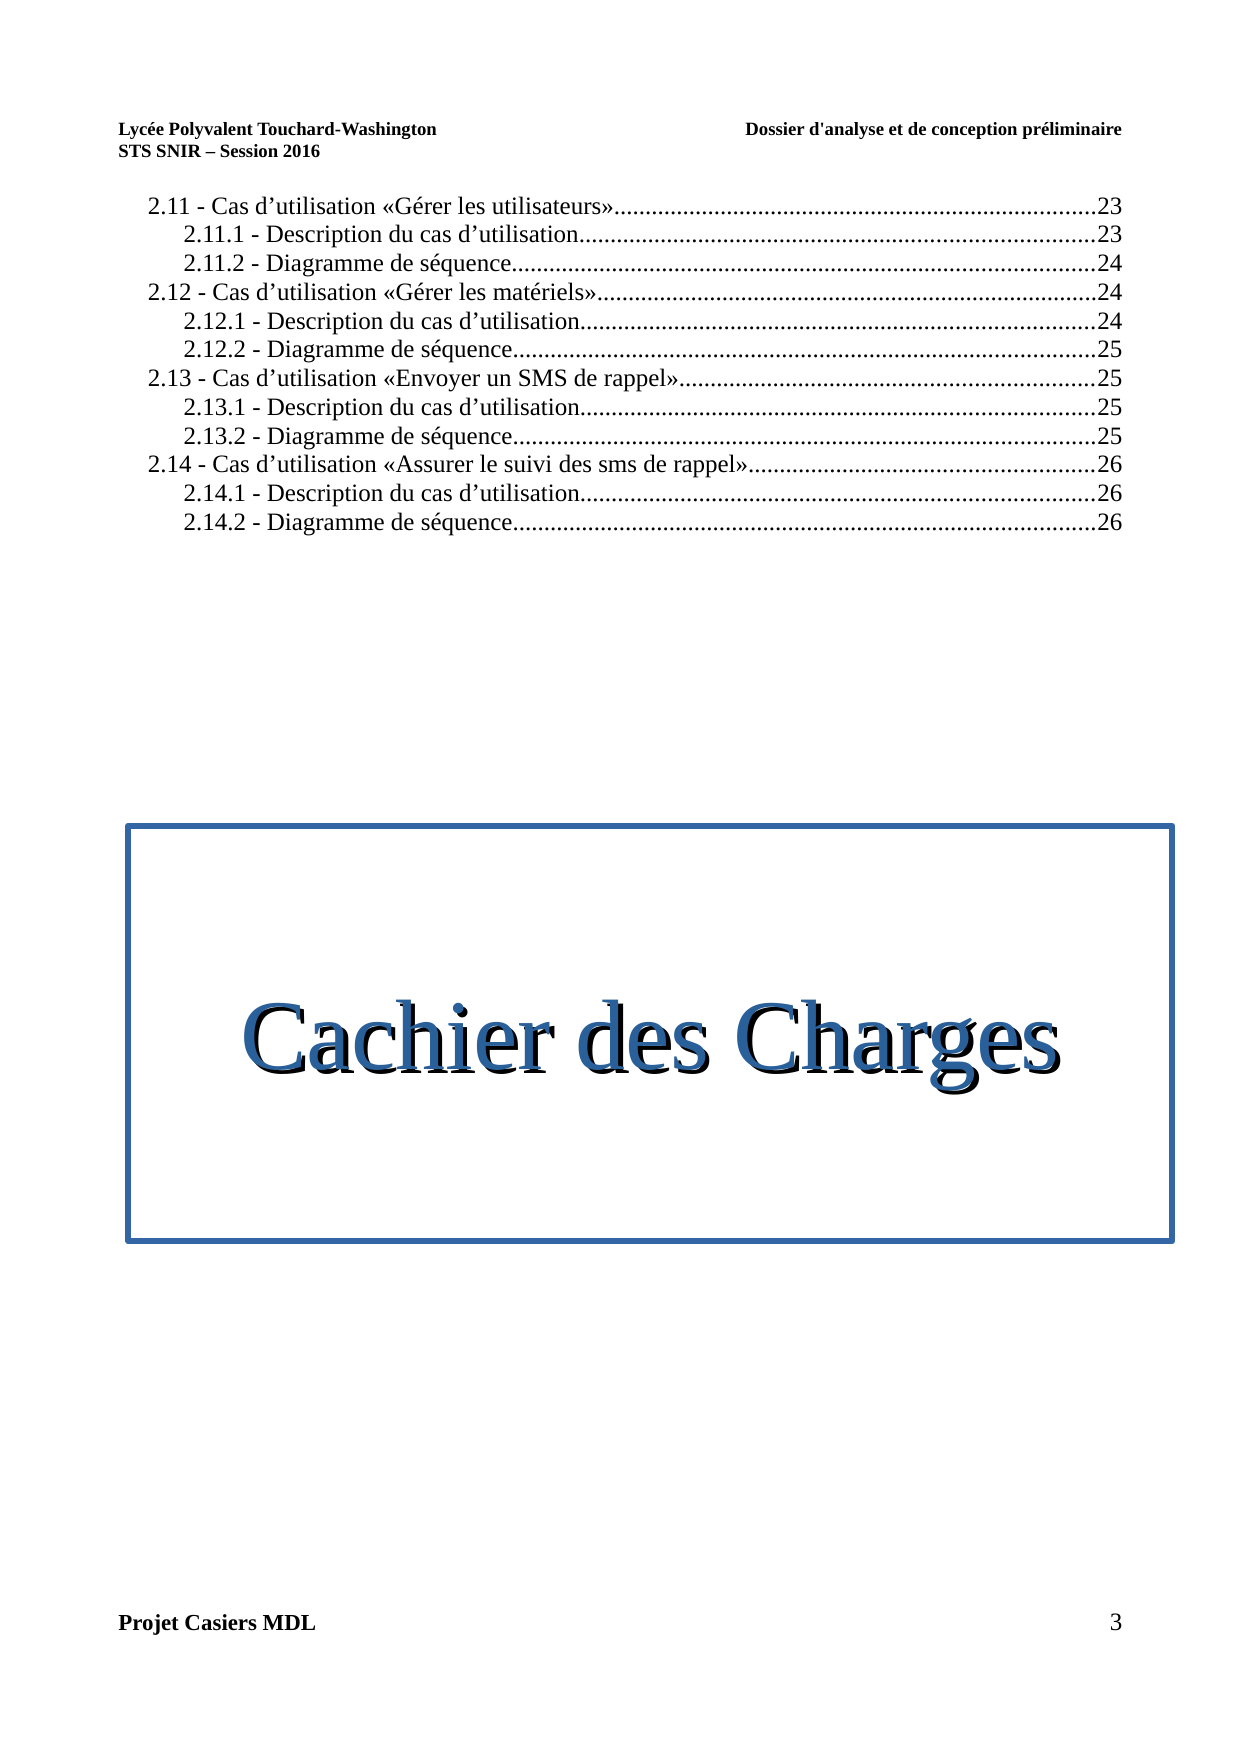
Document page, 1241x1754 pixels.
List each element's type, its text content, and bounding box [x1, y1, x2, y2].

text 2.12.2 - Diagramme de séquence 25 [177, 334, 1122, 363]
text 2.14.1 - Description du cas d’utilisation 26 [177, 478, 1122, 507]
text 2.11.1 - Description du cas d’utilisation 23 [177, 219, 1122, 248]
text 2.14.2 - Diagramme de séquence 26 [177, 507, 1122, 536]
text 2.12 - Cas d’utilisation «Gérer les matériels» 24 [148, 277, 1122, 306]
text 2.11 - Cas d’utilisation «Gérer les utilisateurs» 23 [148, 191, 1122, 219]
text 2.11.2 - Diagramme de séquence 24 [177, 248, 1122, 277]
text 2.14 - Cas d’utilisation «Assurer le suivi des sms de rappel» 26 [148, 449, 1122, 478]
text 2.13.1 - Description du cas d’utilisation 25 [177, 392, 1122, 421]
text 2.13 - Cas d’utilisation «Envoyer un SMS de rappel» 25 [148, 363, 1122, 392]
text 2.13.2 - Diagramme de séquence 25 [177, 421, 1122, 449]
text 2.12.1 - Description du cas d’utilisation 24 [177, 306, 1122, 334]
